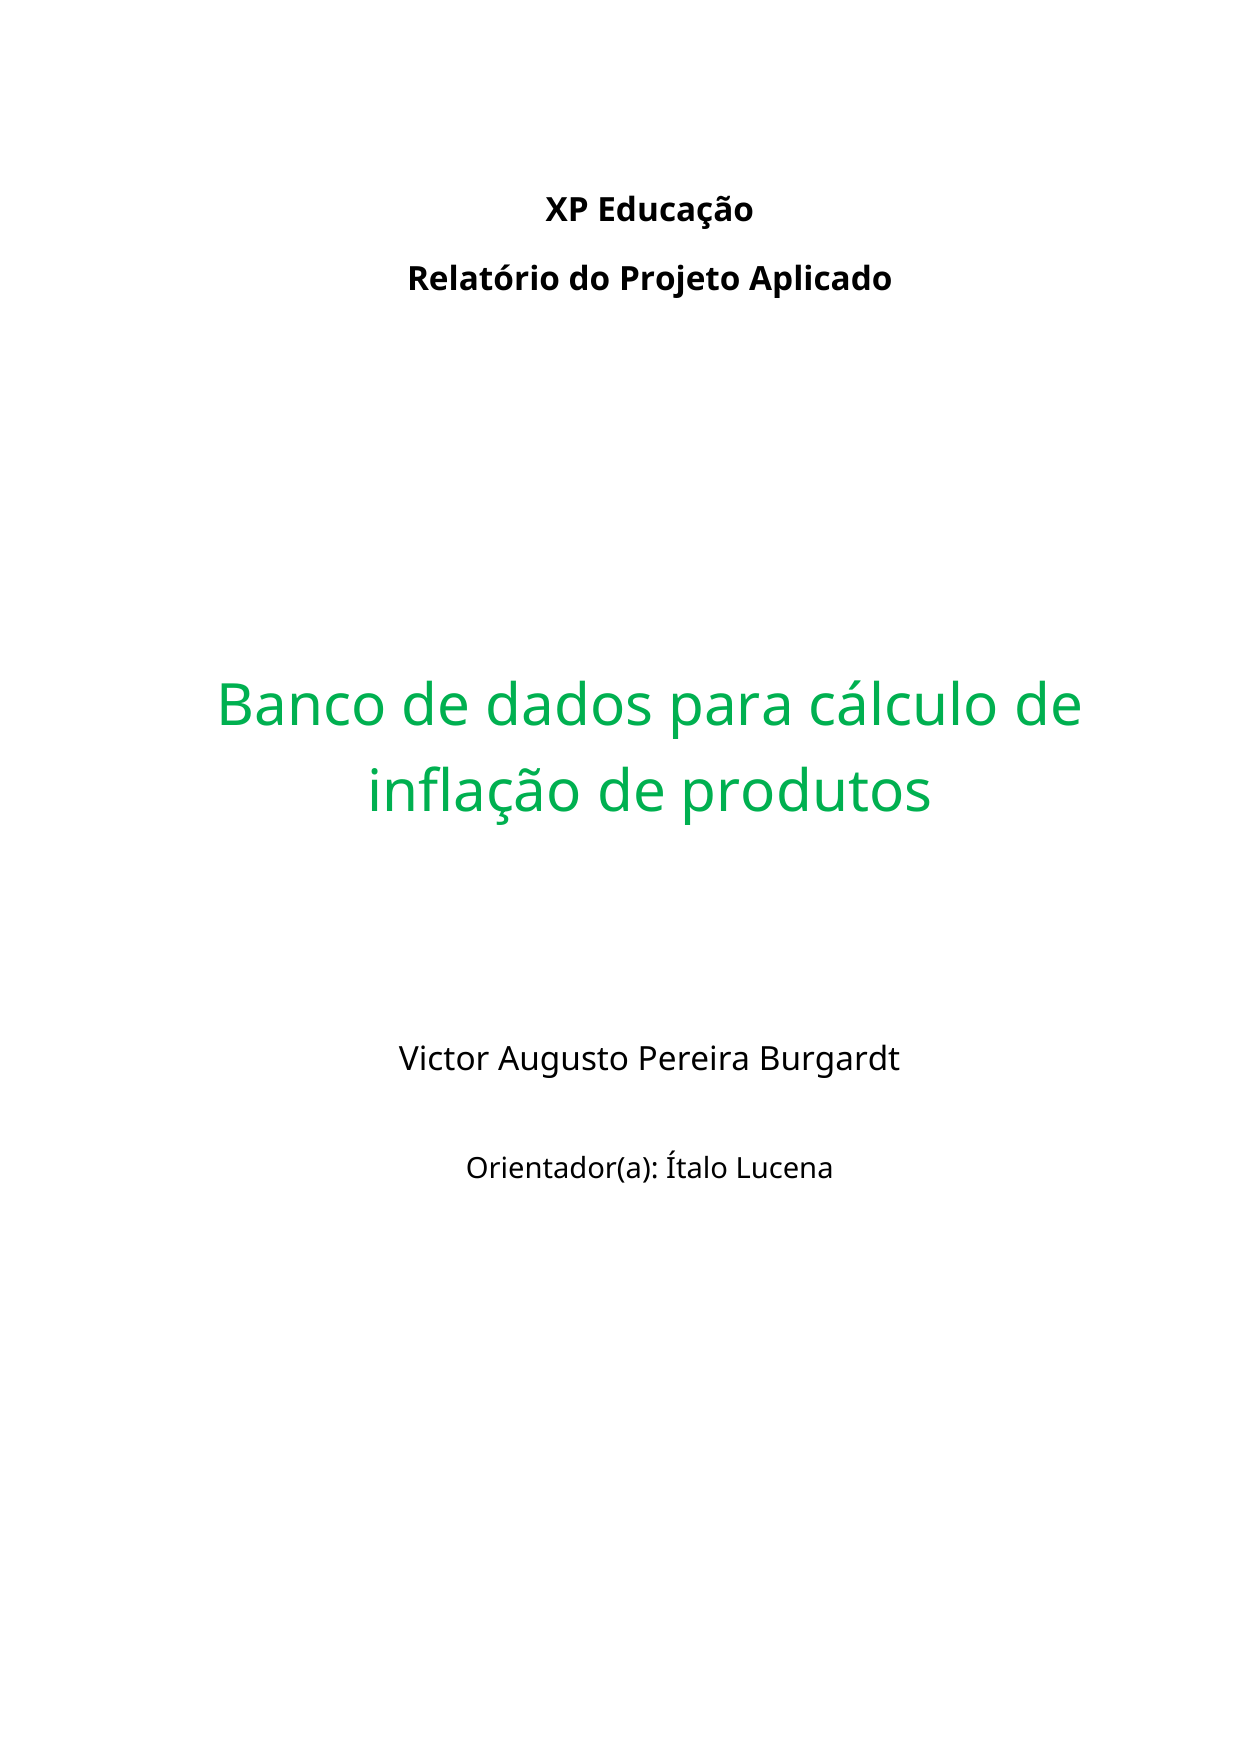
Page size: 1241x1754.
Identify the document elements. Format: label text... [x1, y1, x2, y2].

text XP Educação [148, 186, 1152, 232]
text Victor Augusto Pereira Burgardt [148, 1035, 1152, 1080]
text Orientador(a): Ítalo Lucena [148, 1147, 1152, 1187]
text Relatório do Projeto Aplicado [148, 254, 1152, 300]
text Banco de dados para cálculo de inflação de produtos [148, 663, 1152, 828]
